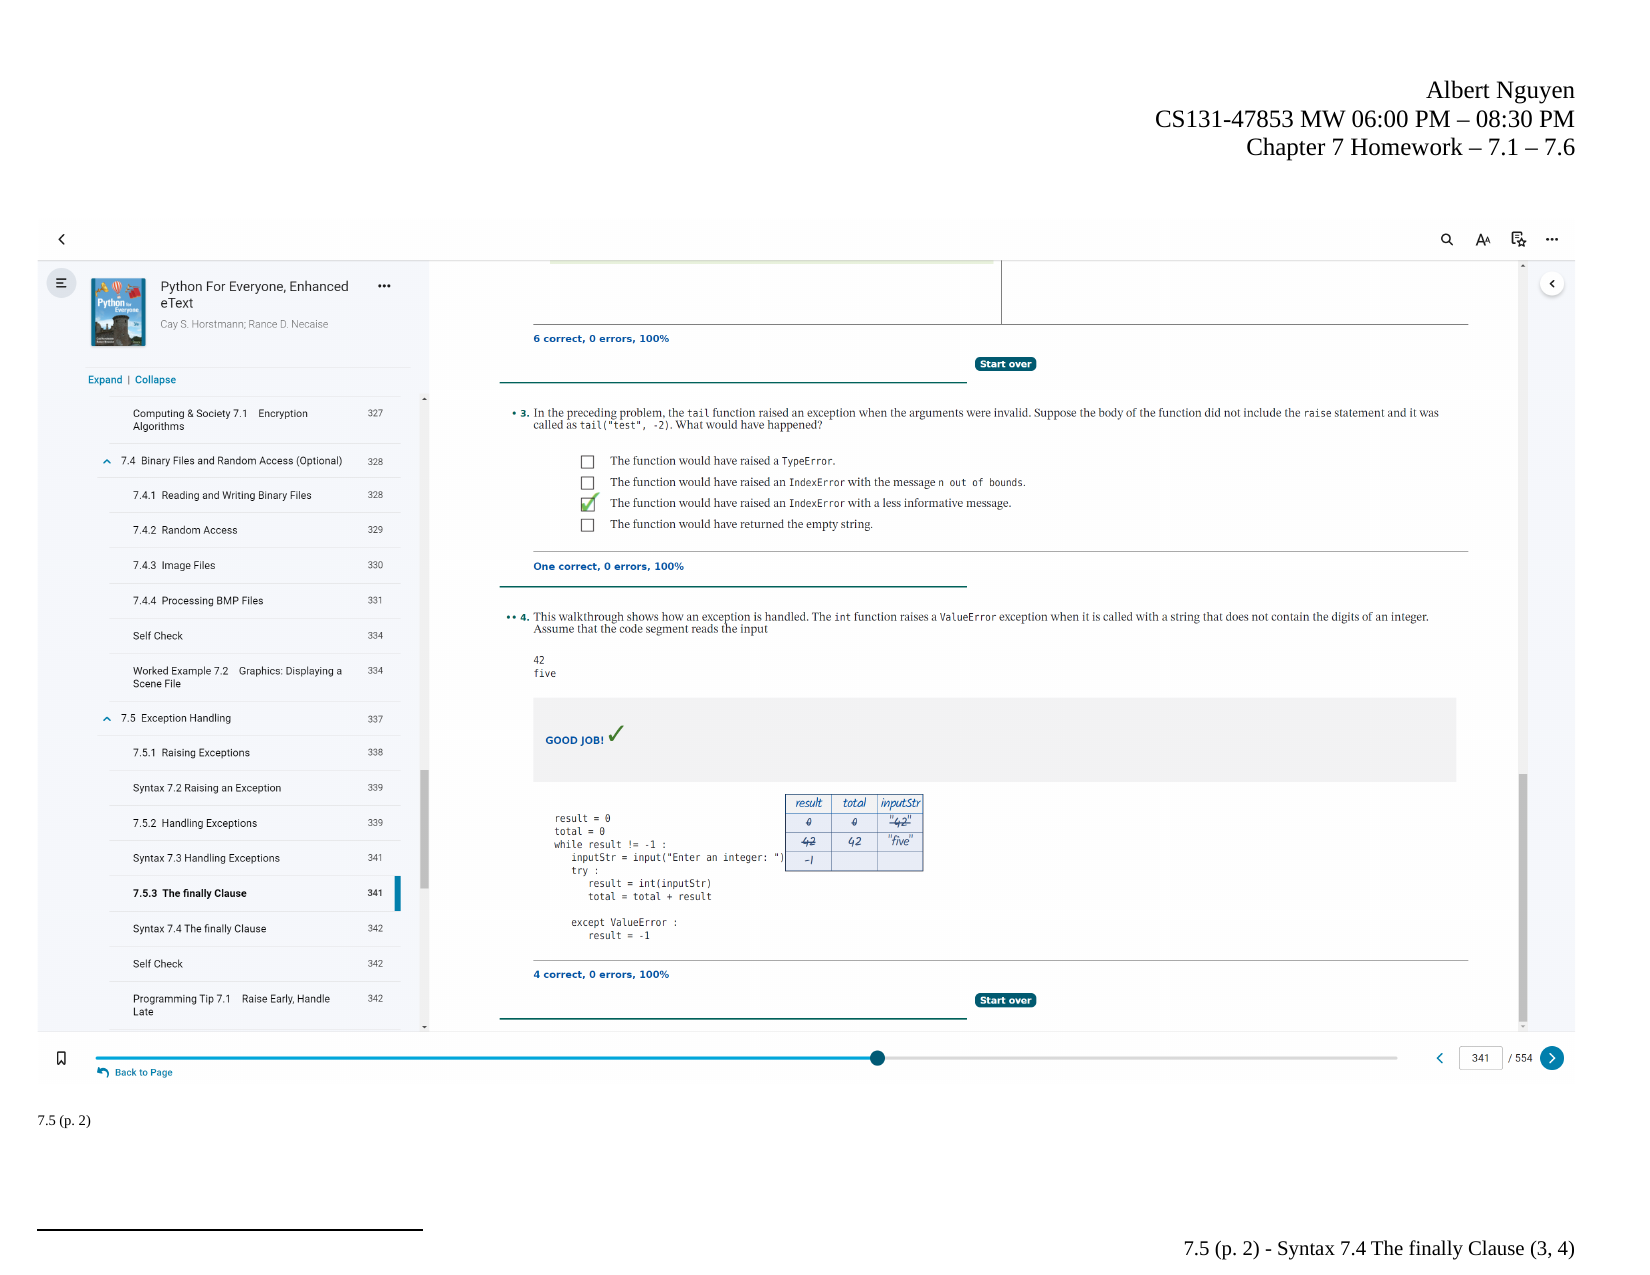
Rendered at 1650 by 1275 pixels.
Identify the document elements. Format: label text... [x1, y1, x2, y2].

text - Syntax 7.4 The finally Clause (3, 4) [37, 1236, 1575, 1260]
picture [37, 218, 1575, 1084]
